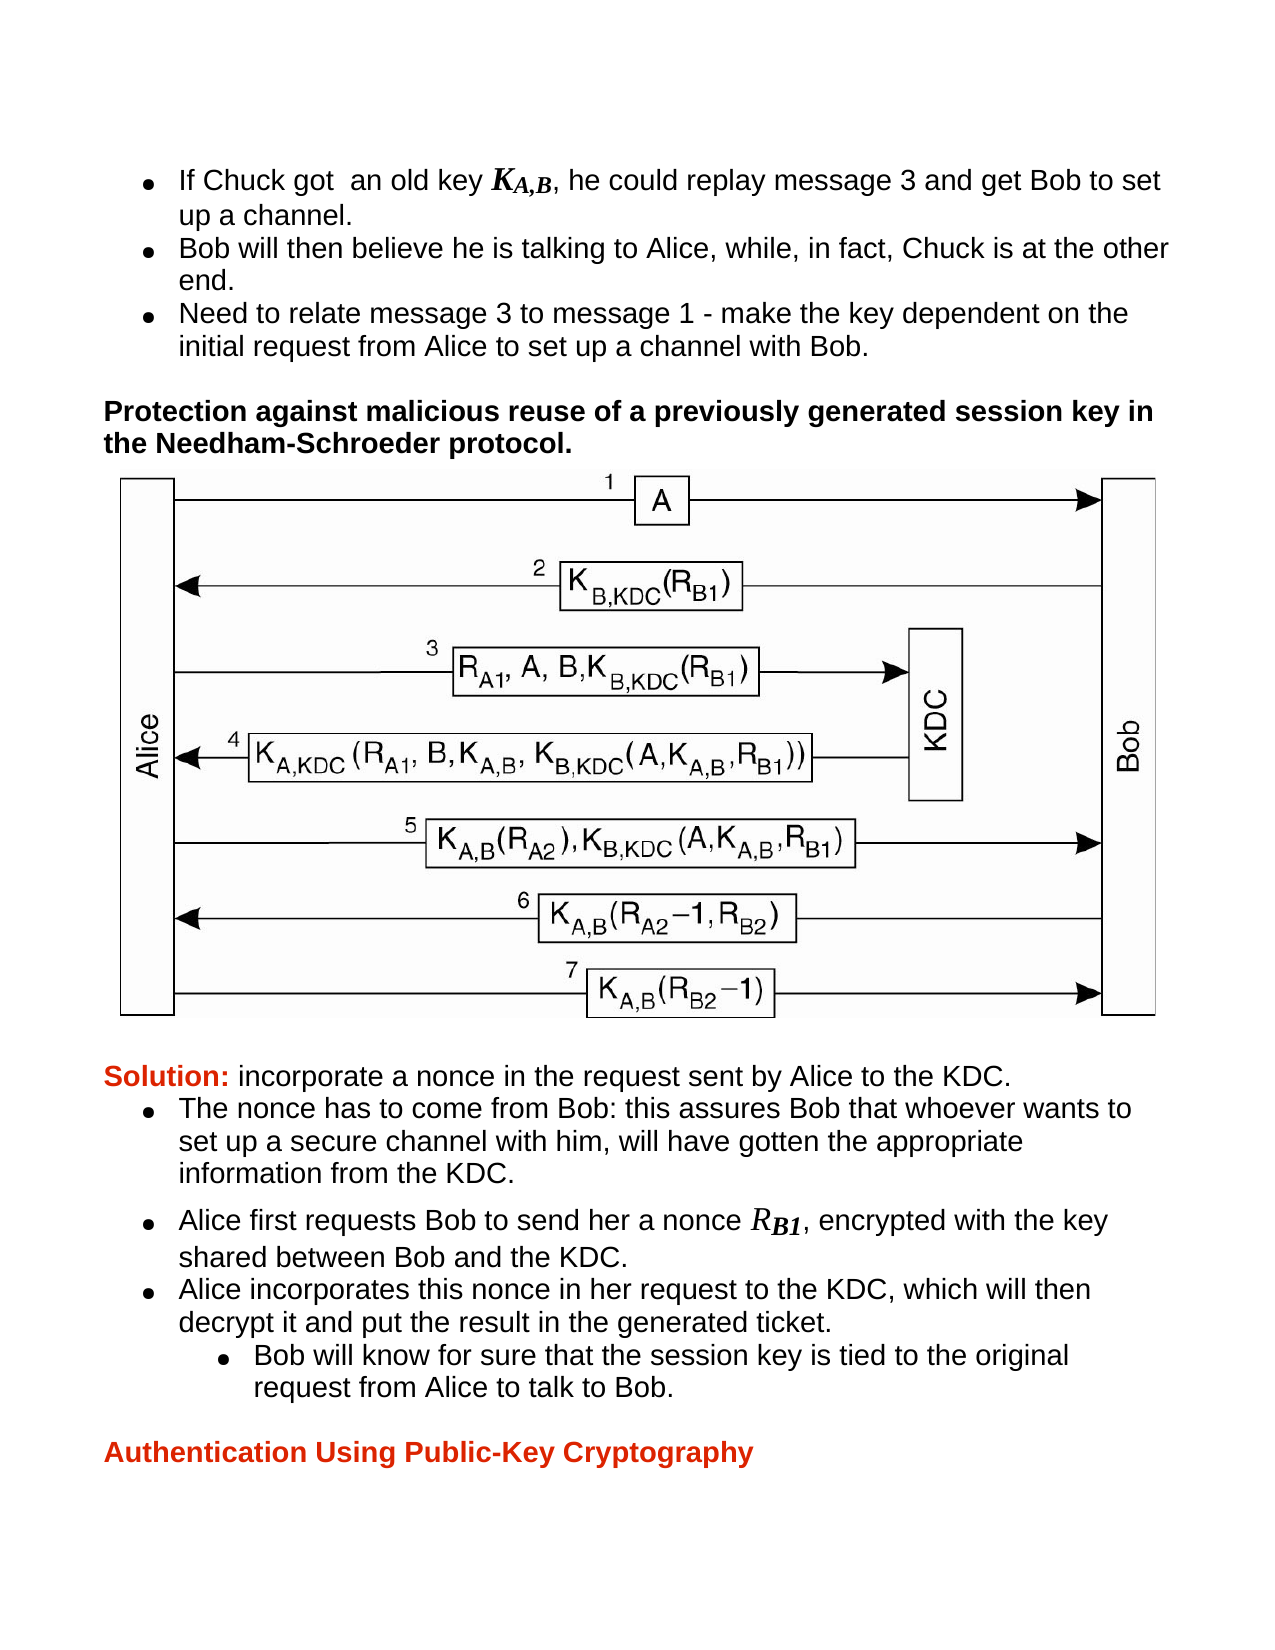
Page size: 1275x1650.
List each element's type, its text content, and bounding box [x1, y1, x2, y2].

list The nonce has to come from Bob: this assures Bob that whoever wants to set up a secure channel with him, will have gotten the appropriate information from the KDC. [141, 1092, 1172, 1190]
picture [120, 469, 1156, 1018]
text Protection against malicious reuse of a previously generated session key in the Needham-Schroeder protocol. [103, 395, 1172, 460]
list Bob will know for sure that the session key is tied to the original request from Alice to talk to Bob. [216, 1338, 1172, 1404]
list Need to relate message 3 to message 1 - make the key dependent on the initial request from Alice to set up a channel with Bob. [141, 297, 1172, 362]
text Authentication Using Public-Key Cryptography [103, 1436, 1172, 1469]
list Alice first requests Bob to send her a nonce RB1, encrypted with the key shared between Bob and the KDC. [141, 1190, 1172, 1273]
list Bob will then believe he is talking to Alice, while, in fact, Chuck is at the other end. [141, 232, 1172, 297]
list Alice incorporates this nonce in her request to the KDC, which will then decrypt it and put the result in the generated ticket. [141, 1273, 1172, 1338]
list If Chuck got an old key KA,B, he could replay message 3 and get Bob to set up a channel. [141, 153, 1172, 232]
text Solution: incorporate a nonce in the request sent by Alice to the KDC. [103, 1059, 1172, 1092]
